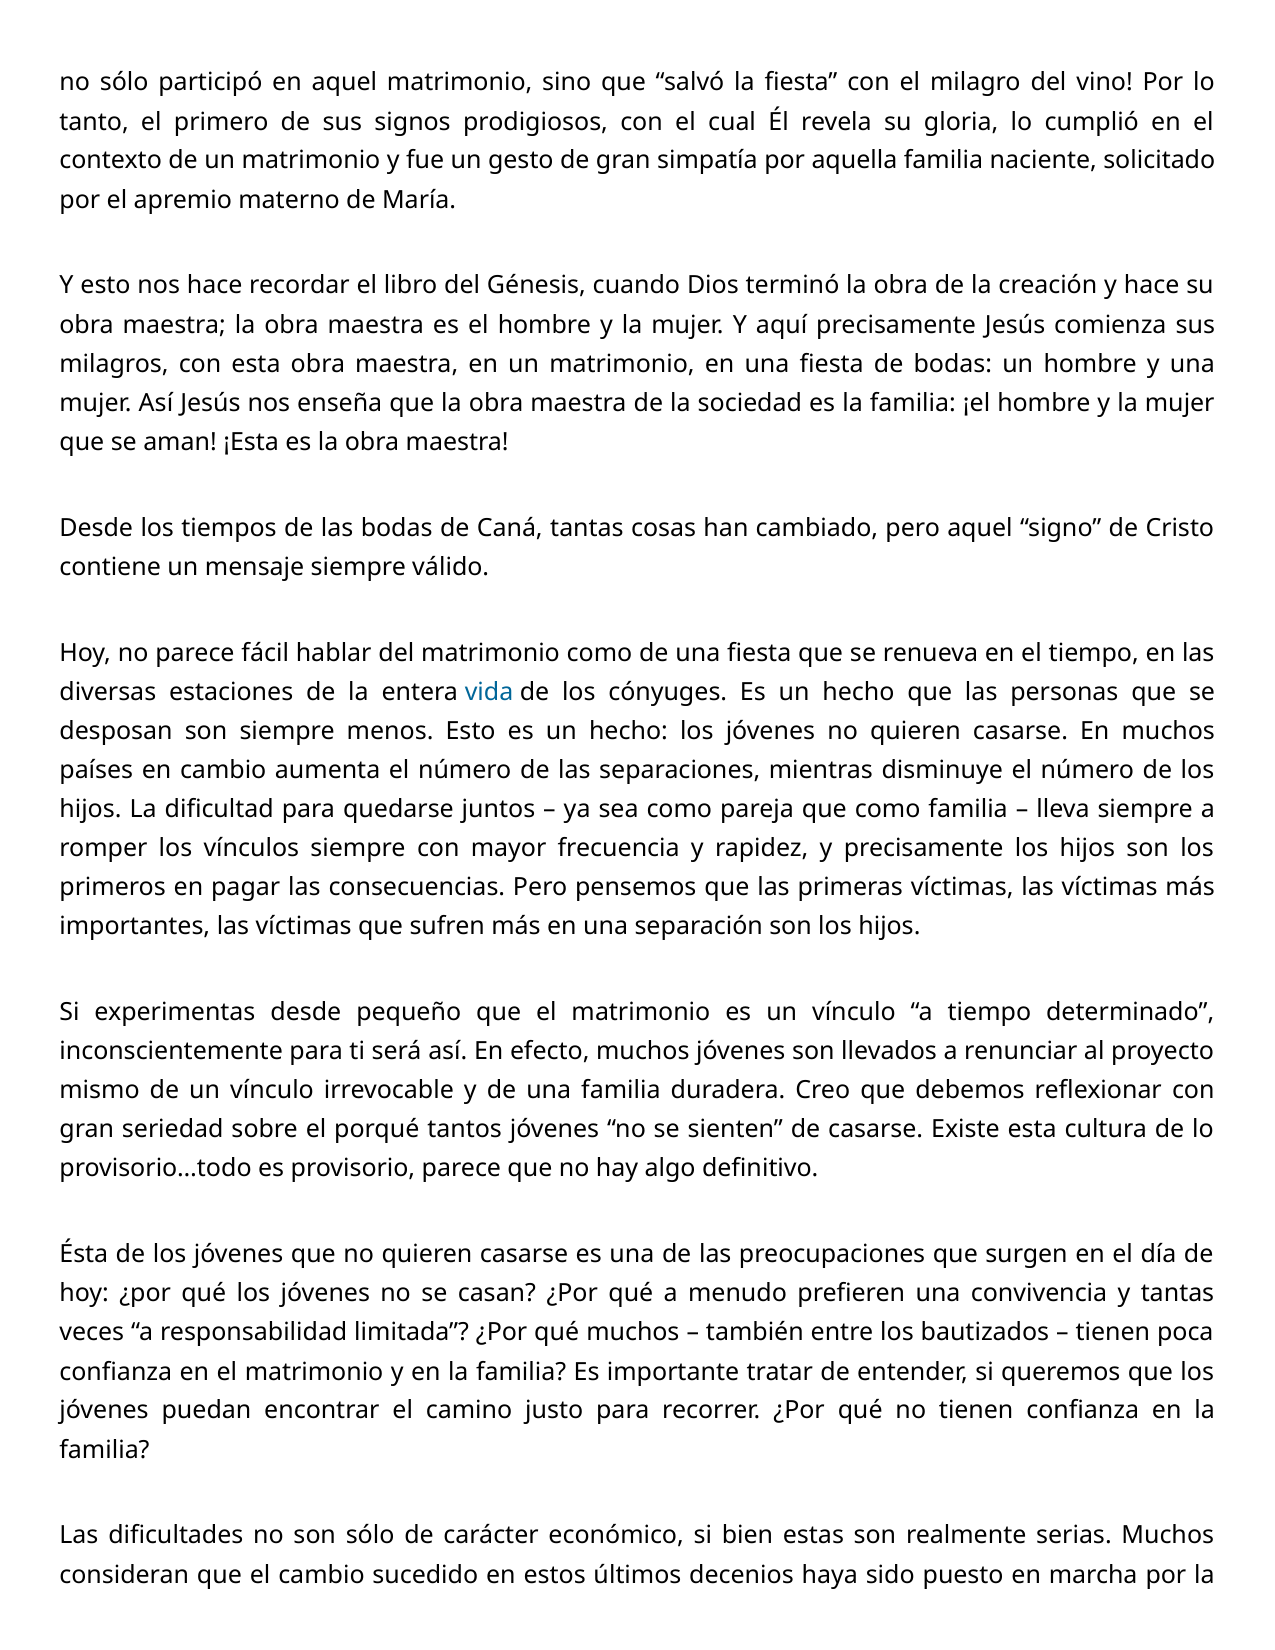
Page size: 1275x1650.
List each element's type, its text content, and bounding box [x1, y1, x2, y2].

text Y esto nos hace recordar el libro del Génesis, cuando Dios terminó la obra de la creación y hace su obra maestra; la obra maestra es el hombre y la mujer. Y aquí precisamente Jesús comienza sus milagros, con esta obra maestra, en un matrimonio, en una fiesta de bodas: un hombre y una mujer. Así Jesús nos enseña que la obra maestra de la sociedad es la familia: ¡el hombre y la mujer que se aman! ¡Esta es la obra maestra! [59, 262, 1216, 457]
text Si experimentas desde pequeño que el matrimonio es un vínculo “a tiempo determinado”, inconscientemente para ti será así. En efecto, muchos jóvenes son llevados a renunciar al proyecto mismo de un vínculo irrevocable y de una familia duradera. Creo que debemos reflexionar con gran seriedad sobre el porqué tantos jóvenes “no se sienten” de casarse. Existe esta cultura de lo provisorio…todo es provisorio, parece que no hay algo definitivo. [59, 989, 1216, 1184]
text Ésta de los jóvenes que no quieren casarse es una de las preocupaciones que surgen en el día de hoy: ¿por qué los jóvenes no se casan? ¿Por qué a menudo prefieren una convivencia y tantas veces “a responsabilidad limitada”? ¿Por qué muchos – también entre los bautizados – tienen poca confianza en el matrimonio y en la familia? Es importante tratar de entender, si queremos que los jóvenes puedan encontrar el camino justo para recorrer. ¿Por qué no tienen confianza en la familia? [59, 1231, 1216, 1465]
text no sólo participó en aquel matrimonio, sino que “salvó la fiesta” con el milagro del vino! Por lo tanto, el primero de sus signos prodigiosos, con el cual Él revela su gloria, lo cumplió en el contexto de un matrimonio y fue un gesto de gran simpatía por aquella familia naciente, solicitado por el apremio materno de María. [59, 59, 1216, 215]
text Desde los tiempos de las bodas de Caná, tantas cosas han cambiado, pero aquel “signo” de Cristo contiene un mensaje siempre válido. [59, 504, 1216, 582]
text Hoy, no parece fácil hablar del matrimonio como de una fiesta que se renueva en el tiempo, en las diversas estaciones de la entera vida de los cónyuges. Es un hecho que las personas que se desposan son siempre menos. Esto es un hecho: los jóvenes no quieren casarse. En muchos países en cambio aumenta el número de las separaciones, mientras disminuye el número de los hijos. La dificultad para quedarse juntos – ya sea como pareja que como familia – lleva siempre a romper los vínculos siempre con mayor frecuencia y rapidez, y precisamente los hijos son los primeros en pagar las consecuencias. Pero pensemos que las primeras víctimas, las víctimas más importantes, las víctimas que sufren más en una separación son los hijos. [59, 629, 1216, 942]
text Las dificultades no son sólo de carácter económico, si bien estas son realmente serias. Muchos consideran que el cambio sucedido en estos últimos decenios haya sido puesto en marcha por la [59, 1512, 1216, 1590]
